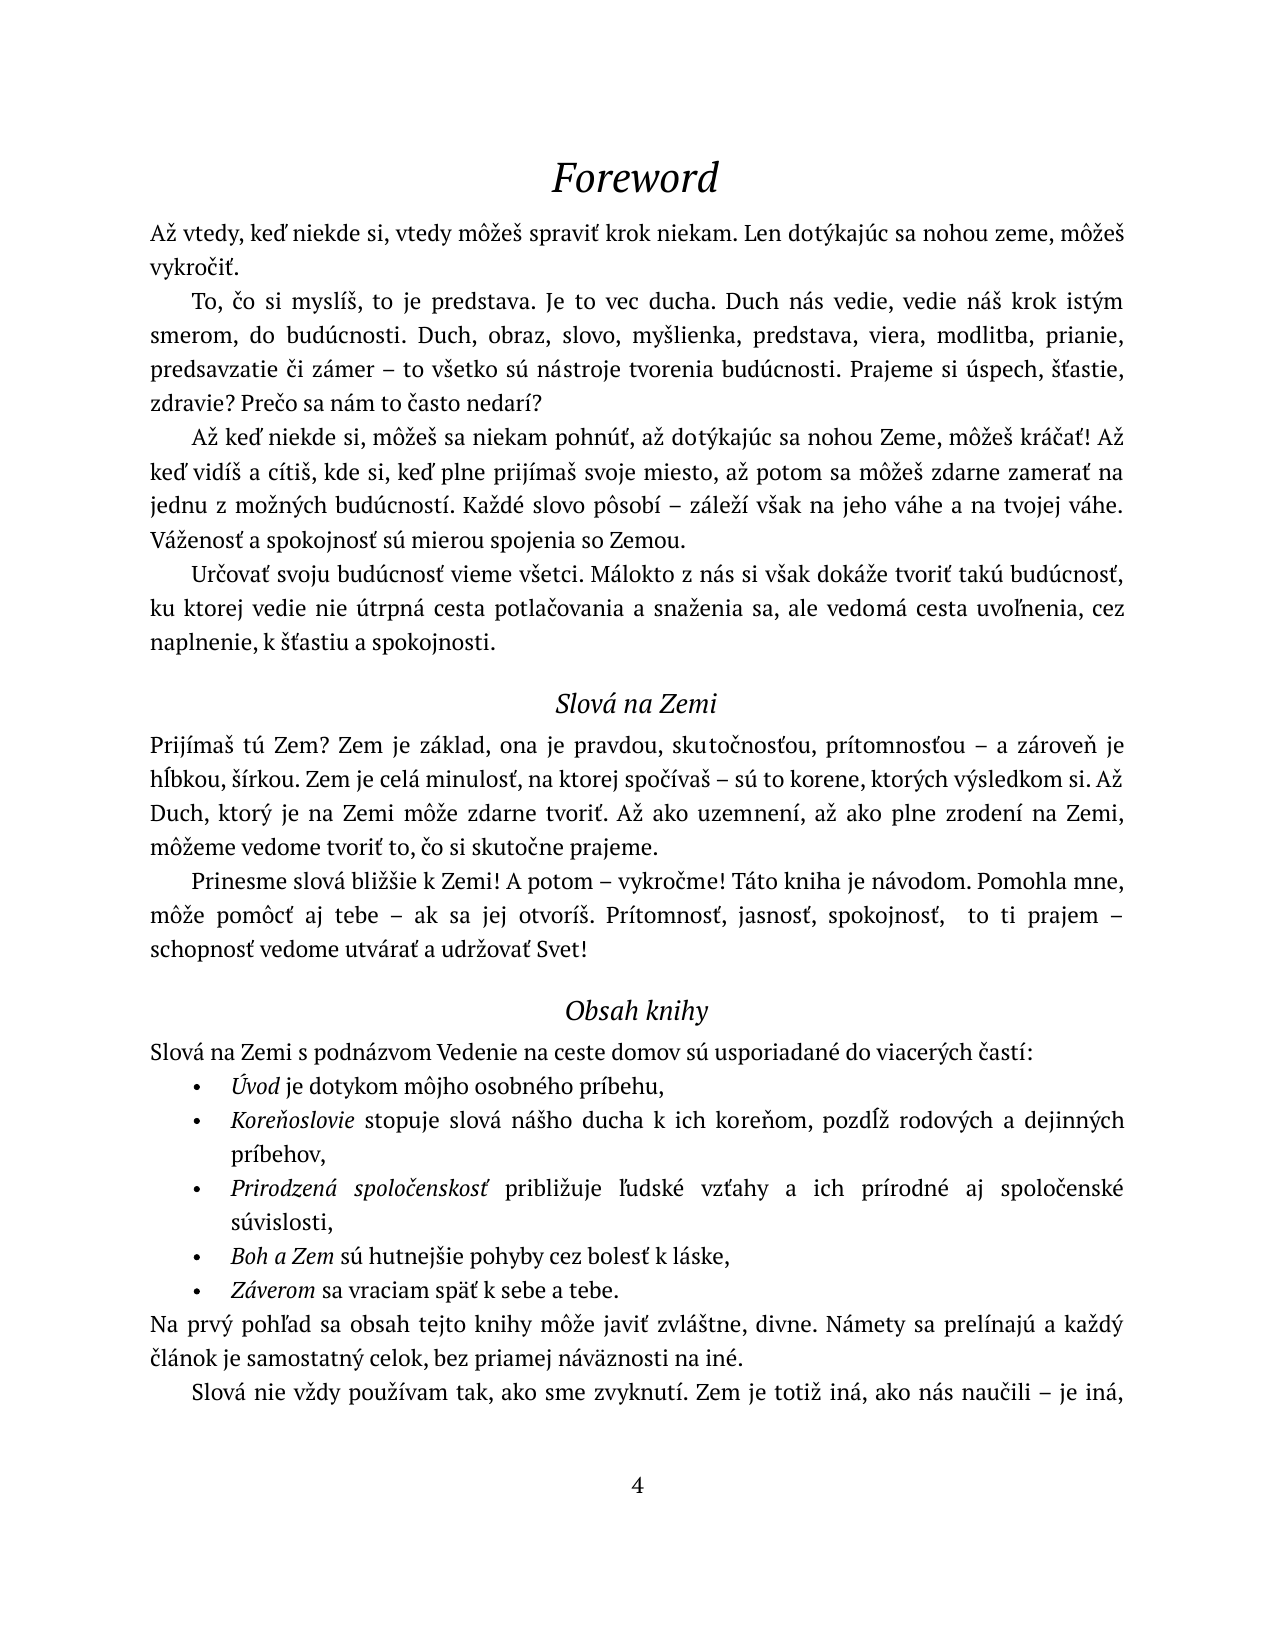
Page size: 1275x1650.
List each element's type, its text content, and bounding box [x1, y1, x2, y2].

list Úvod je dotykom môjho osobného príbehu, [193, 1071, 1125, 1101]
text Určovať svoju budúcnosť vieme všetci. Málokto z nás si však dokáže tvoriť takú budúcnosť, ku ktorej vedie nie útrpná cesta potlačovania a snaženia sa, ale vedo­má cesta uvoľnenia, cez naplnenie, k šťastiu a spokojnosti. [150, 559, 1125, 657]
list Záverom sa vraciam späť k sebe a tebe. [193, 1275, 1125, 1305]
subtitle Slová na Zemi [150, 686, 1125, 721]
text Až vtedy, keď niekde si, vtedy môžeš spraviť krok niekam. Len do­týkaj­úc sa nohou zeme, môžeš vykročiť. [150, 218, 1125, 282]
subtitle Foreword [150, 150, 1125, 204]
text Na prvý pohľad sa obsah tejto knihy môže javiť zvláštne, divne. Námety sa prelínajú a každý článok je samostatný celok, bez priamej náväznosti na iné. [150, 1309, 1125, 1373]
list Prirodzená spoločenskosť približuje ľudské vzťahy a ich prírodné aj spoločenské súvislosti, [193, 1173, 1125, 1237]
text Až keď niekde si, môžeš sa niekam pohnúť, až do­týkajúc sa nohou Zeme, môžeš kráčať! Až keď vidíš a cítiš, kde si, keď plne prijímaš svoje miesto, až potom sa môžeš zdarne zamerať na jednu z⁠ mož­ných budúcností. Každé slovo pôsobí – záleží však na jeho váhe a na tvojej váhe. Váženosť a spokojnosť sú mie­rou spojenia so Zemou. [150, 422, 1125, 554]
text To, čo si mys­líš, to je predstava. Je to vec ducha. Duch nás vedie, vedie náš krok istým smerom, do budúc­nosti. Duch, obraz, slovo, myšlienka, predstava, viera, modlitba, prianie, predsa­vzatie či zámer – to všetko sú ná­stroje tvo­renia budúcnosti. Prajeme si úspech, šťastie, zdravie? Prečo sa nám to často nedarí? [150, 286, 1125, 418]
list Koreňoslovie stopuje slová nášho ducha k ich ko­re­ňom, pozdĺž rodových a dejinných príbehov, [193, 1105, 1125, 1169]
list Boh a Zem sú hutnejšie pohyby cez bolesť k láske, [193, 1241, 1125, 1271]
text Prinesme slová bližšie k Zemi! A potom – vykročm­e! Táto kniha je návodom. Pomohla mne, môže pomôcť aj tebe – ak sa jej otvoríš. Prítomnosť, jasnosť, spokojnosť, to ti prajem – schopnosť vedome utvárať a udržovať Svet! [150, 866, 1125, 964]
text Slová na Zemi s podnázvom Vedenie na ceste domov sú usporiadané do viacerých častí: [150, 1037, 1125, 1067]
text Slová nie vždy používam tak, ako sme zvyknutí. Zem je totiž iná, ako nás naučili – je iná, [150, 1377, 1125, 1407]
subtitle Obsah knihy [150, 993, 1125, 1028]
text Prijímaš tú Zem? Zem je základ, ona je pravdou, sku­točnosťou, prítom­nosťou – a zároveň je hĺbkou, šírkou. Zem je celá minulosť, na ktorej spočívaš – sú to korene, ktorých výsledkom si. Až Duch, ktorý je na Zemi môže zdarne tvoriť. Až ako uzem­není, až ako plne zrodení na Zemi, môžeme vedome tvoriť to, čo si skutoč­ne pra­jeme. [150, 730, 1125, 862]
